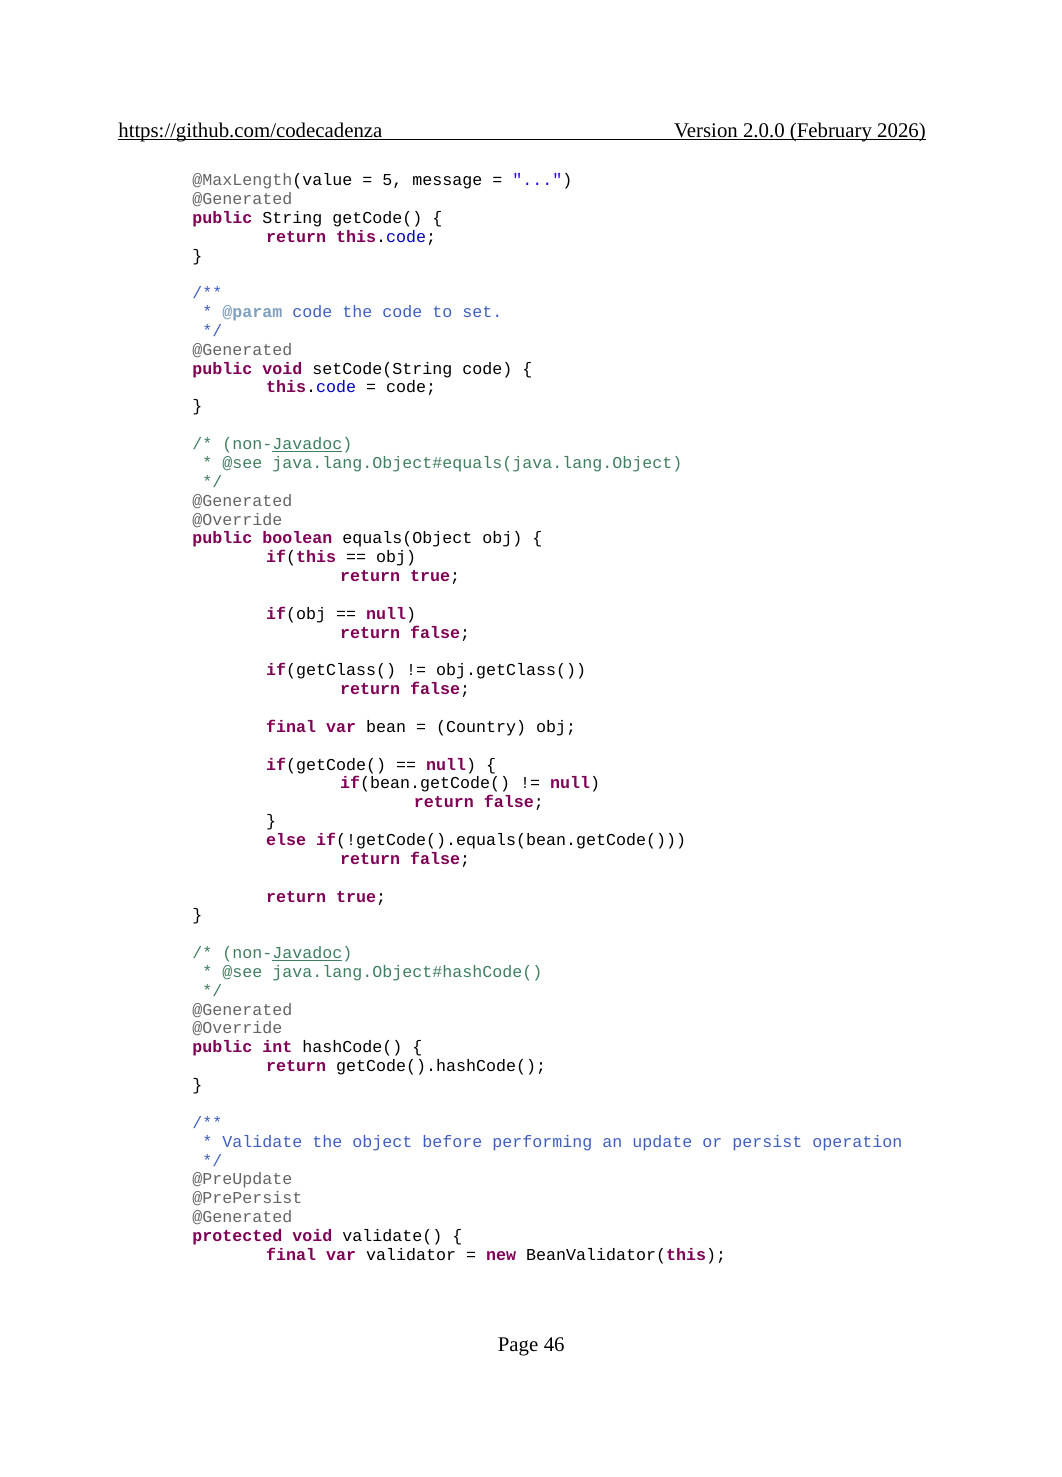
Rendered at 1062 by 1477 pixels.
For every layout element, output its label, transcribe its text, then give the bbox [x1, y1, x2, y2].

text return this.code; [176, 228, 944, 247]
text @Generated [176, 1001, 944, 1020]
text if(this == obj) [176, 549, 944, 568]
text /* (non-Javadoc) [176, 436, 944, 454]
text if(getCode() == null) { [176, 756, 944, 775]
text return false; [176, 794, 944, 813]
text @Generated [176, 191, 944, 209]
text protected void validate() { [176, 1227, 944, 1246]
text public String getCode() { [176, 209, 944, 228]
text if(getClass() != obj.getClass()) [176, 662, 944, 681]
text return false; [176, 681, 944, 699]
text } [176, 907, 944, 926]
text } [176, 813, 944, 832]
text return true; [176, 568, 944, 586]
text @Generated [176, 492, 944, 511]
text } [176, 398, 944, 417]
text @PreUpdate [176, 1171, 944, 1190]
text public void setCode(String code) { [176, 360, 944, 379]
text return getCode().hashCode(); [176, 1058, 944, 1077]
text * @see java.lang.Object#hashCode() [176, 963, 944, 982]
text @Override [176, 1020, 944, 1039]
text } [176, 247, 944, 266]
text public int hashCode() { [176, 1039, 944, 1058]
text * @param code the code to set. [176, 304, 944, 322]
text @MaxLength(value = 5, message = "...") [176, 172, 944, 191]
text */ [176, 473, 944, 492]
text @PrePersist [176, 1190, 944, 1209]
text /* (non-Javadoc) [176, 945, 944, 963]
text */ [176, 982, 944, 1001]
text * Validate the object before performing an update or persist operation [176, 1133, 944, 1152]
text */ [176, 1152, 944, 1171]
text /** [176, 1114, 944, 1133]
text final var bean = (Country) obj; [176, 718, 944, 737]
text if(obj == null) [176, 605, 944, 624]
text public boolean equals(Object obj) { [176, 530, 944, 549]
text * @see java.lang.Object#equals(java.lang.Object) [176, 454, 944, 473]
text @Override [176, 511, 944, 530]
text } [176, 1077, 944, 1096]
text this.code = code; [176, 379, 944, 398]
text return true; [176, 888, 944, 907]
text /** [176, 285, 944, 304]
text @Generated [176, 1209, 944, 1227]
text @Generated [176, 341, 944, 360]
text */ [176, 322, 944, 341]
text final var validator = new BeanValidator(this); [176, 1246, 944, 1265]
text return false; [176, 624, 944, 643]
text return false; [176, 850, 944, 869]
text if(bean.getCode() != null) [176, 775, 944, 794]
text else if(!getCode().equals(bean.getCode())) [176, 832, 944, 850]
